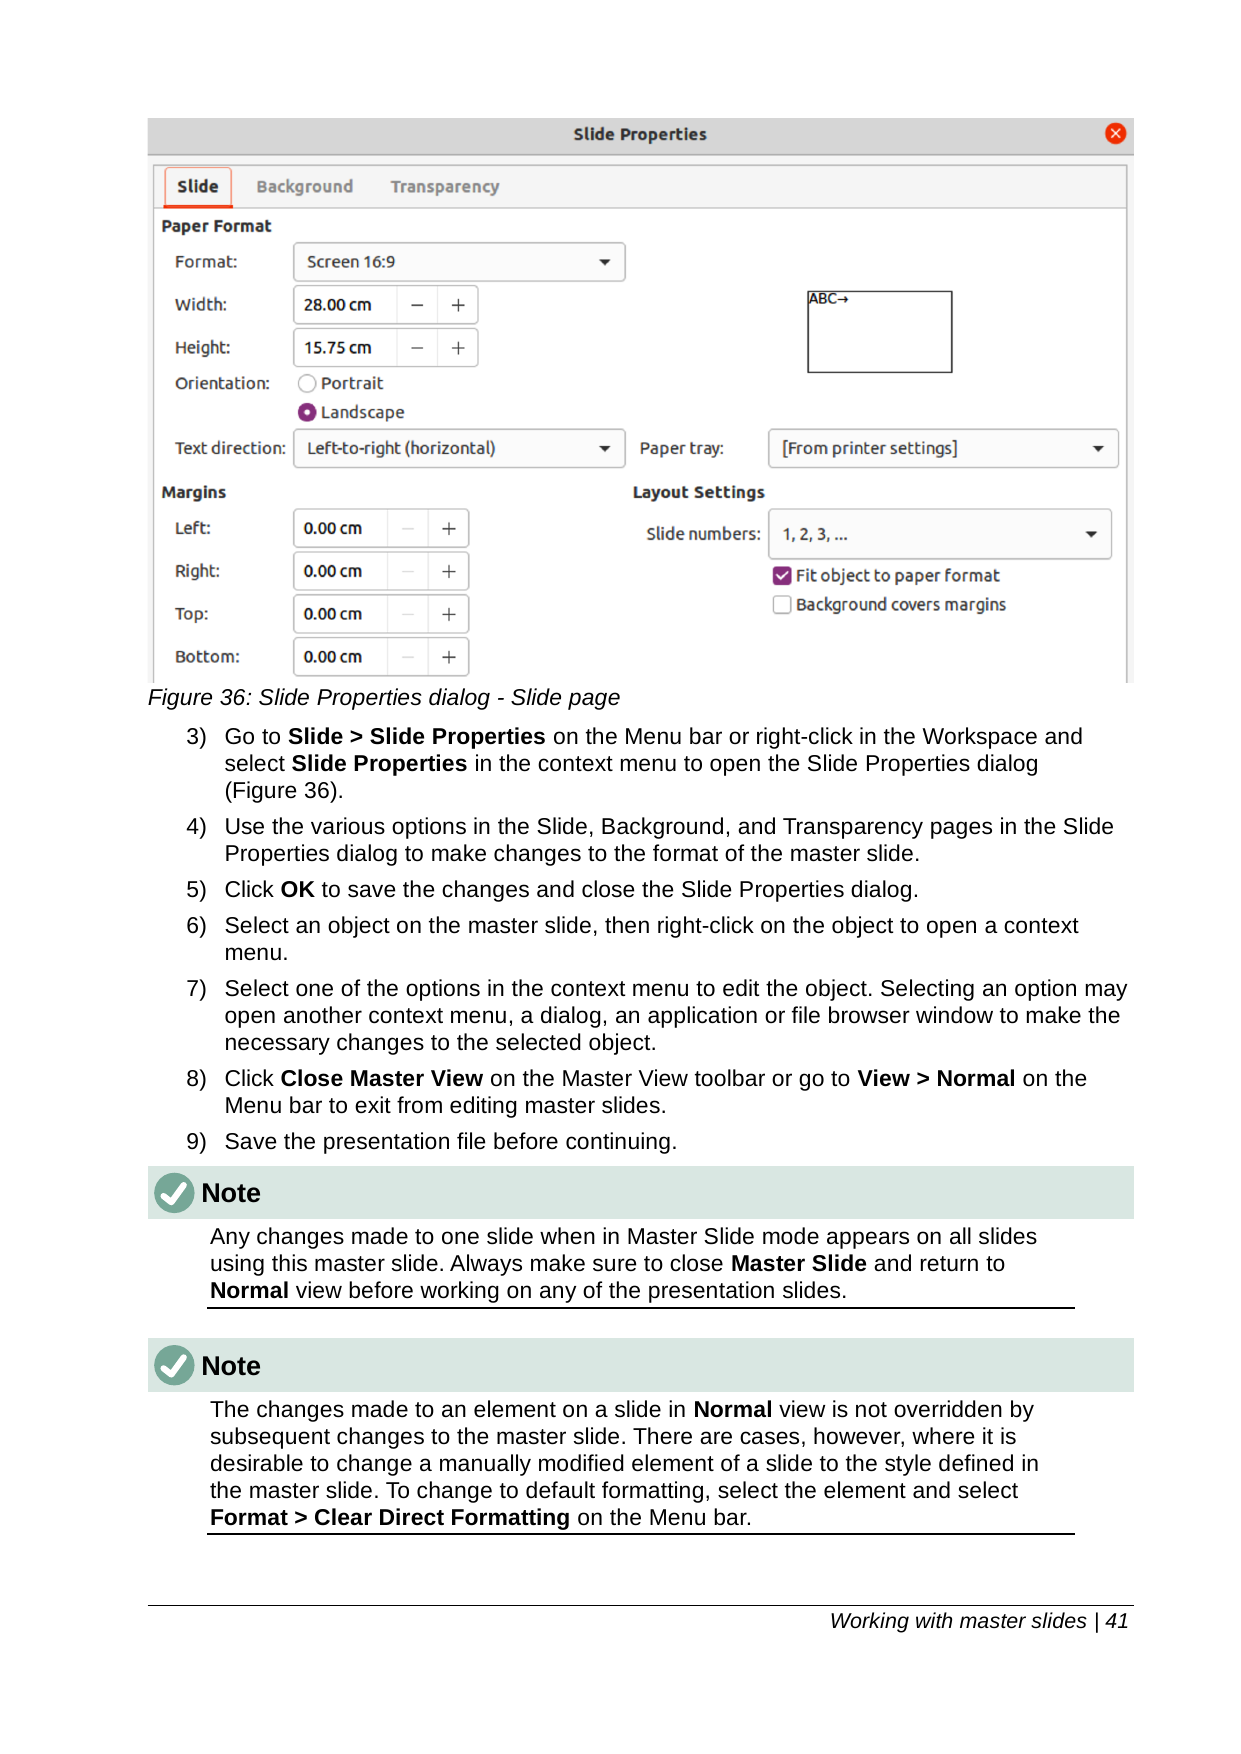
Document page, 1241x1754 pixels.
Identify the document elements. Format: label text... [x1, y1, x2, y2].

subtitle Note [148, 1166, 1134, 1219]
subtitle Note [148, 1338, 1134, 1392]
list Use the various options in the Slide, Background, and Transparency pages in the Slide Properties dialog to make changes to the format of the master slide. [207, 812, 1134, 866]
text Any changes made to one slide when in Master Slide mode appears on all slides using this master slide. Always make sure to close Master Slide and return to Normal view before working on any of the presentation slides. [207, 1219, 1075, 1307]
picture [147, 118, 1134, 683]
text The changes made to an element on a slide in Normal view is not overridden by subsequent changes to the master slide. There are cases, however, where it is desirable to change a manually modified element of a slide to the style defined in the master slide. To change to default formatting, select the element and select Format > Clear Direct Formatting on the Menu bar. [207, 1392, 1075, 1533]
list Click OK to save the changes and close the Slide Properties dialog. [207, 875, 1134, 902]
text Figure 36: Slide Properties dialog - Slide page [148, 683, 1134, 710]
list Go to Slide > Slide Properties on the Menu bar or right-click in the Workspace and select Slide Properties in the context menu to open the Slide Properties dialog (Figure 36). [207, 722, 1134, 803]
list Save the presentation file before continuing. [207, 1127, 1134, 1154]
list Click Close Master View on the Master View toolbar or go to View > Normal on the Menu bar to exit from editing master slides. [207, 1064, 1134, 1118]
list Select one of the options in the context menu to edit the object. Selecting an option may open another context menu, a dialog, an application or file browser window to make the necessary changes to the selected object. [207, 974, 1134, 1055]
list Select an object on the master slide, then right-click on the object to open a context menu. [207, 911, 1134, 965]
